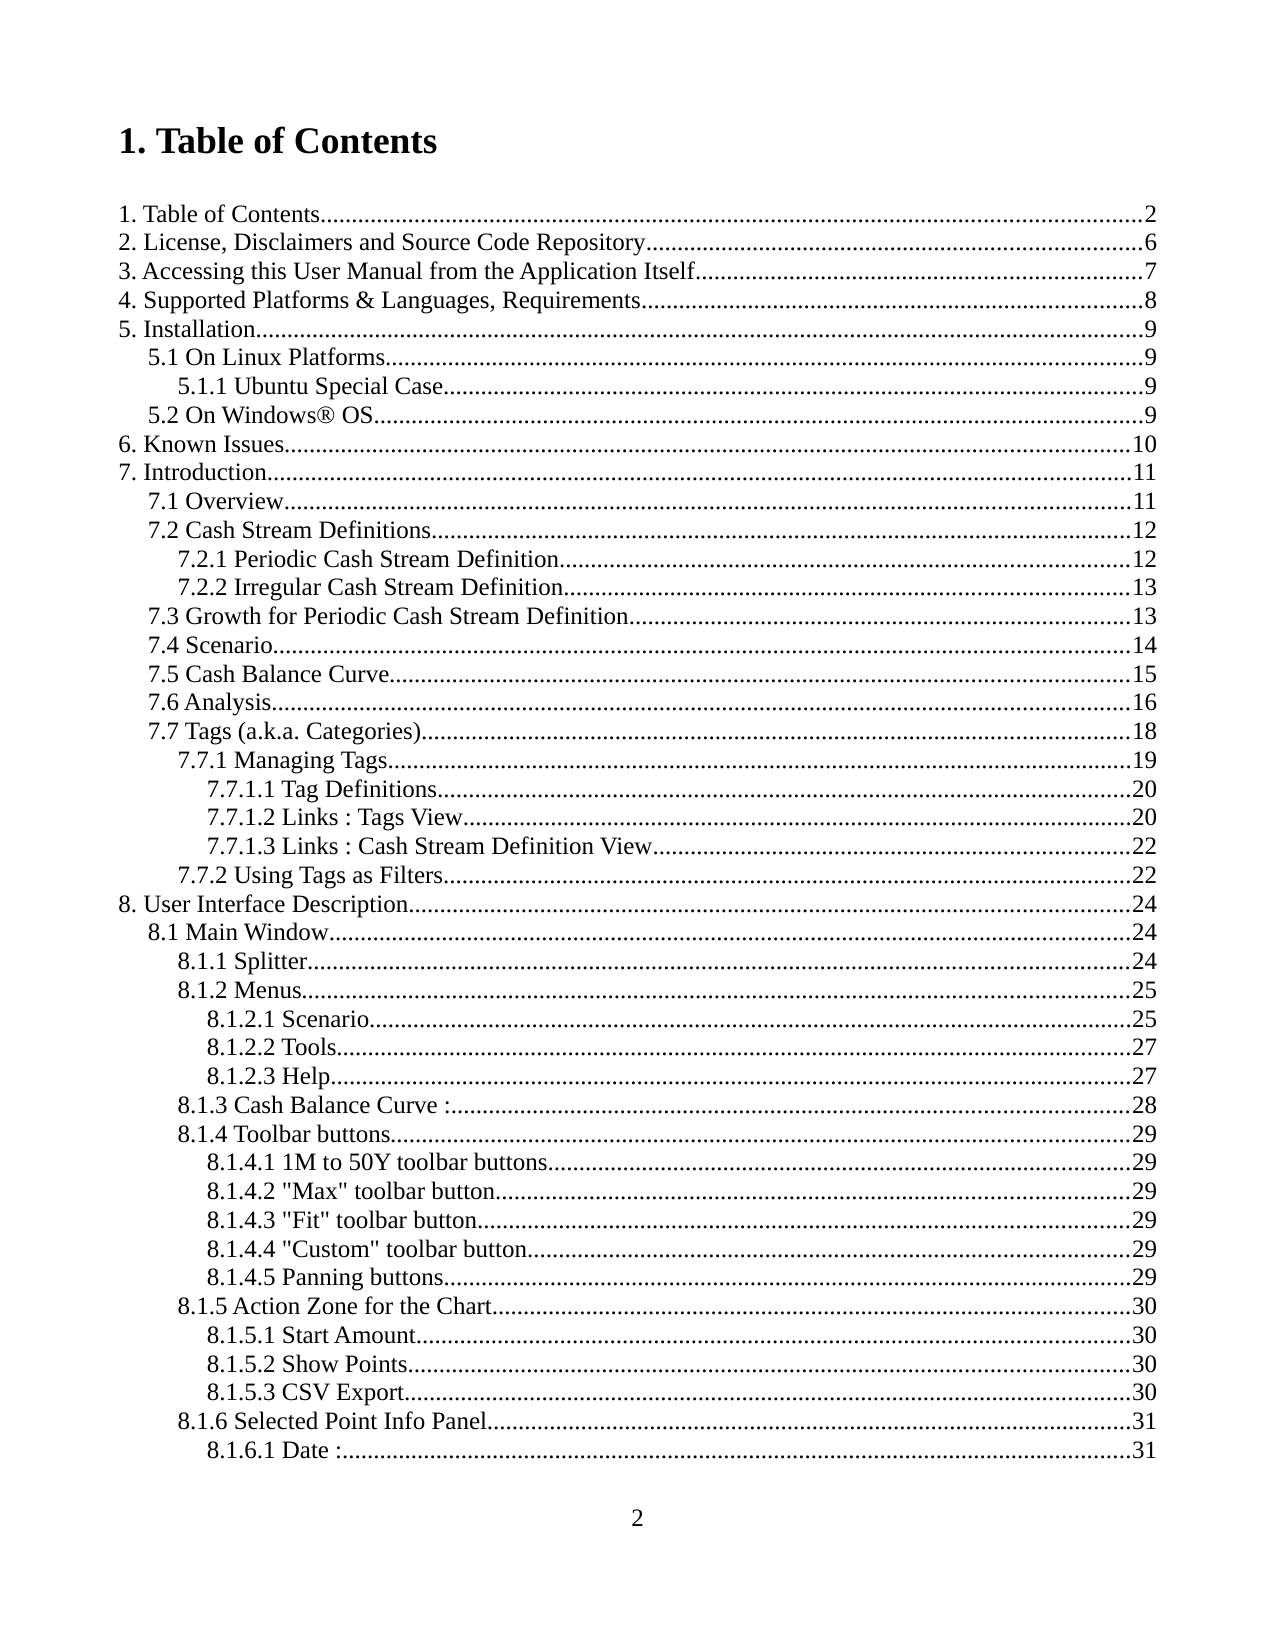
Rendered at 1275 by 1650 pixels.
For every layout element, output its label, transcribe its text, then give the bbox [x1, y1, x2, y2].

text 5.1 On Linux Platforms 9 [148, 342, 1157, 371]
text 8. User Interface Description 24 [118, 889, 1157, 917]
text 7.6 Analysis 16 [148, 687, 1157, 716]
text 4. Supported Platforms & Languages, Requirements 8 [118, 285, 1157, 314]
text 8.1.4.3 "Fit" toolbar button 29 [207, 1205, 1157, 1234]
text 2. License, Disclaimers and Source Code Repository 6 [118, 227, 1157, 256]
text 7.5 Cash Balance Curve 15 [148, 659, 1157, 687]
text 8.1.2.2 Tools 27 [207, 1032, 1157, 1061]
text 8.1.2.1 Scenario 25 [207, 1004, 1157, 1032]
text 7.1 Overview 11 [148, 486, 1157, 515]
text 7.7.1 Managing Tags 19 [177, 745, 1157, 774]
text 8.1.3 Cash Balance Curve : 28 [177, 1090, 1157, 1119]
text 1. Table of Contents 2 [118, 199, 1157, 227]
text 7.2.1 Periodic Cash Stream Definition 12 [177, 544, 1157, 572]
text 8.1.4.2 "Max" toolbar button 29 [207, 1176, 1157, 1205]
text 8.1.2 Menus 25 [177, 975, 1157, 1004]
text 8.1.5.1 Start Amount 30 [207, 1320, 1157, 1349]
text 8.1 Main Window 24 [148, 917, 1157, 946]
text 8.1.4 Toolbar buttons 29 [177, 1119, 1157, 1147]
text 3. Accessing this User Manual from the Application Itself 7 [118, 256, 1157, 285]
text 8.1.4.1 1M to 50Y toolbar buttons 29 [207, 1147, 1157, 1176]
subtitle Table of Contents [118, 118, 1157, 161]
text 8.1.5.2 Show Points 30 [207, 1349, 1157, 1377]
text 5. Installation 9 [118, 314, 1157, 342]
text 8.1.5.3 CSV Export 30 [207, 1377, 1157, 1406]
text 8.1.5 Action Zone for the Chart 30 [177, 1291, 1157, 1320]
text 6. Known Issues 10 [118, 429, 1157, 457]
text 8.1.4.4 "Custom" toolbar button 29 [207, 1234, 1157, 1262]
text 8.1.2.3 Help 27 [207, 1061, 1157, 1090]
text 7.7.1.3 Links : Cash Stream Definition View 22 [207, 831, 1157, 860]
text 8.1.6 Selected Point Info Panel 31 [177, 1406, 1157, 1435]
text 5.1.1 Ubuntu Special Case 9 [177, 371, 1157, 400]
text 7.7.1.1 Tag Definitions 20 [207, 774, 1157, 802]
text 5.2 On Windows® OS 9 [148, 400, 1157, 429]
text 7.2 Cash Stream Definitions 12 [148, 515, 1157, 544]
text 7.7.1.2 Links : Tags View 20 [207, 802, 1157, 831]
text 7.4 Scenario 14 [148, 630, 1157, 659]
text 8.1.4.5 Panning buttons 29 [207, 1262, 1157, 1291]
text 7.3 Growth for Periodic Cash Stream Definition 13 [148, 601, 1157, 630]
text 7.7 Tags (a.k.a. Categories) 18 [148, 716, 1157, 745]
text 8.1.6.1 Date : 31 [207, 1435, 1157, 1464]
text 7.2.2 Irregular Cash Stream Definition 13 [177, 572, 1157, 601]
text 7.7.2 Using Tags as Filters 22 [177, 860, 1157, 889]
text 8.1.1 Splitter 24 [177, 946, 1157, 975]
text 7. Introduction 11 [118, 457, 1157, 486]
